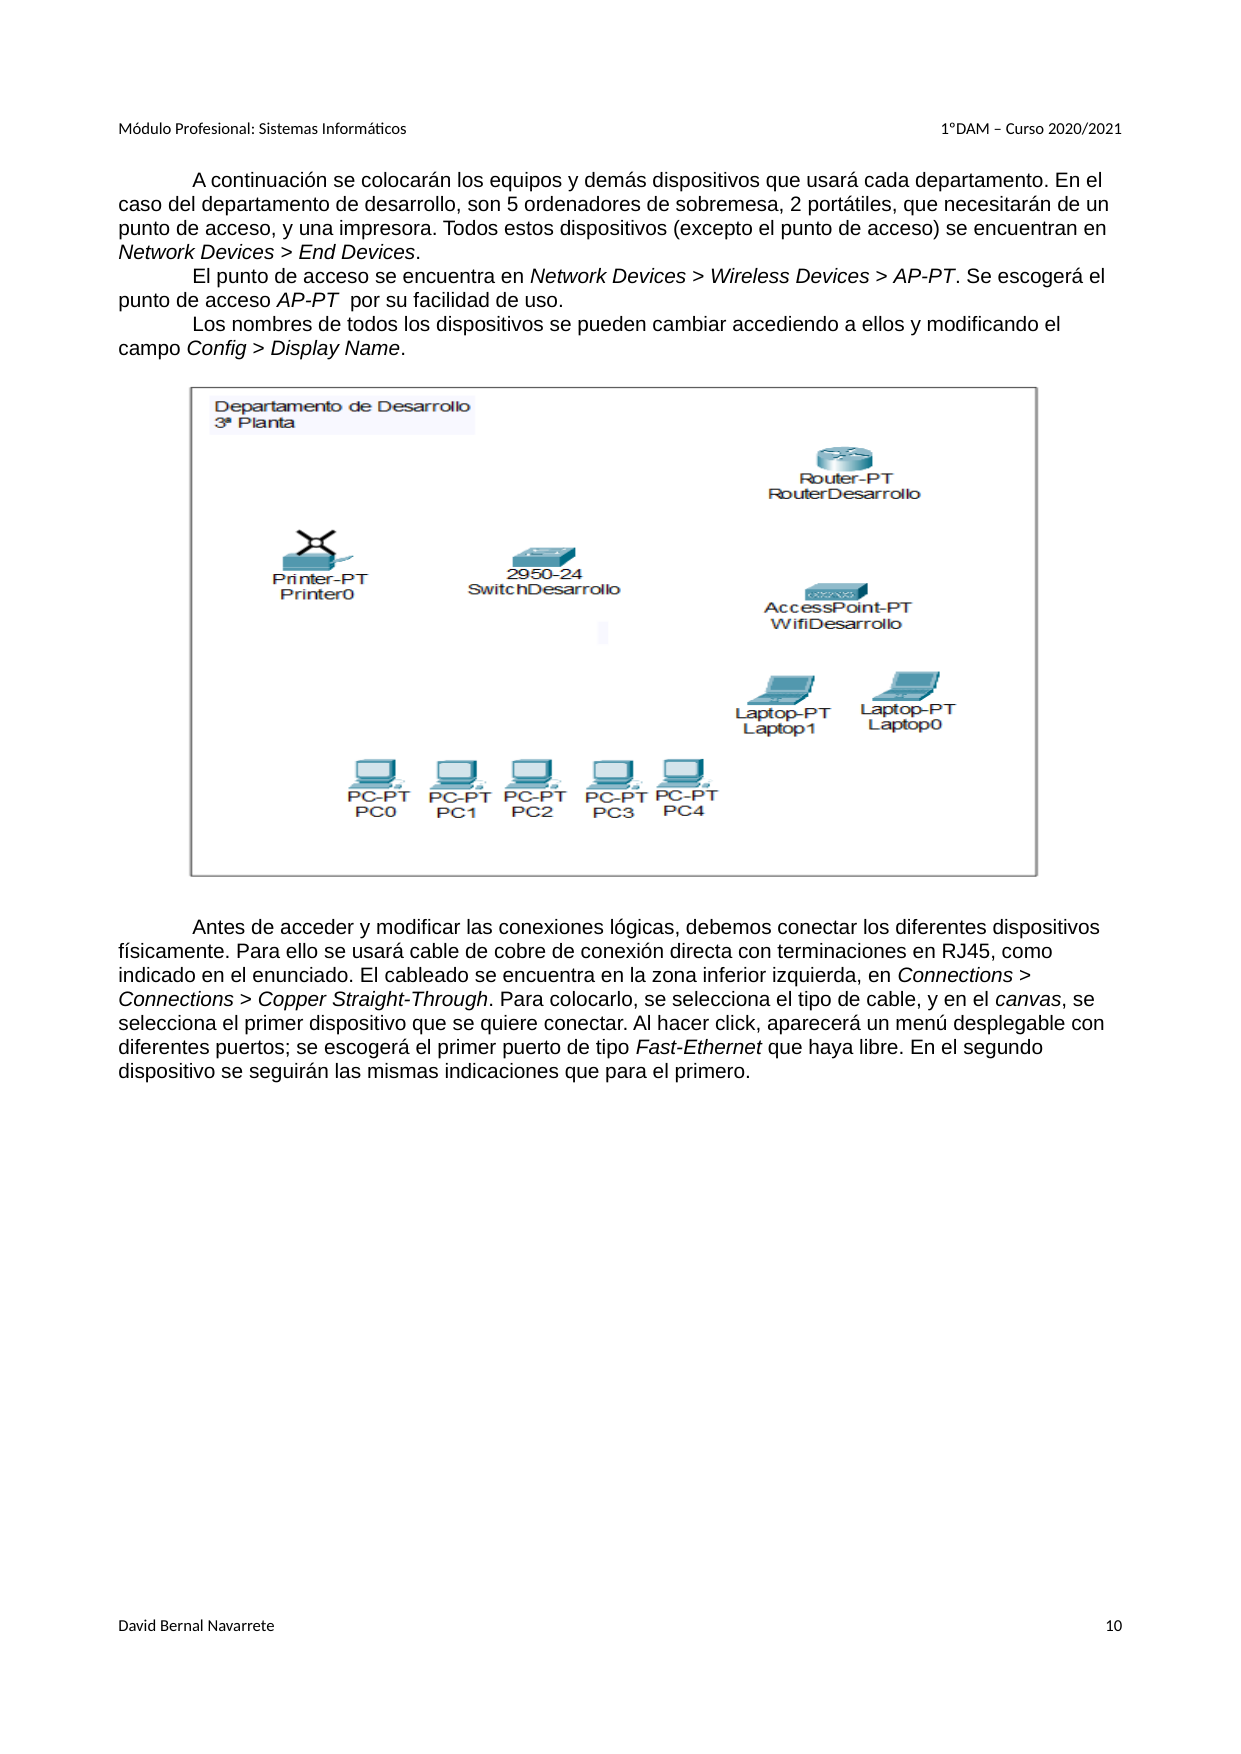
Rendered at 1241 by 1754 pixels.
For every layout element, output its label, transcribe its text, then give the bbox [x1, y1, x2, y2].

text El punto de acceso se encuentra en Network Devices > Wireless Devices > AP-PT. Se escogerá el punto de acceso AP-PT por su facilidad de uso. [118, 264, 1122, 312]
picture [180, 379, 1054, 891]
text Los nombres de todos los dispositivos se pueden cambiar accediendo a ellos y modificando el campo Config > Display Name. [118, 312, 1122, 359]
text Antes de acceder y modificar las conexiones lógicas, debemos conectar los diferentes dispositivos físicamente. Para ello se usará cable de cobre de conexión directa con terminaciones en RJ45, como indicado en el enunciado. El cableado se encuentra en la zona inferior izquierda, en Connections > Connections > Copper Straight-Through. Para colocarlo, se selecciona el tipo de cable, y en el canvas, se selecciona el primer dispositivo que se quiere conectar. Al hacer click, aparecerá un menú desplegable con diferentes puertos; se escogerá el primer puerto de tipo Fast-Ethernet que haya libre. En el segundo dispositivo se seguirán las mismas indicaciones que para el primero. [118, 915, 1122, 1083]
text A continuación se colocarán los equipos y demás dispositivos que usará cada departamento. En el caso del departamento de desarrollo, son 5 ordenadores de sobremesa, 2 portátiles, que necesitarán de un punto de acceso, y una impresora. Todos estos dispositivos (excepto el punto de acceso) se encuentran en Network Devices > End Devices. [118, 168, 1122, 264]
